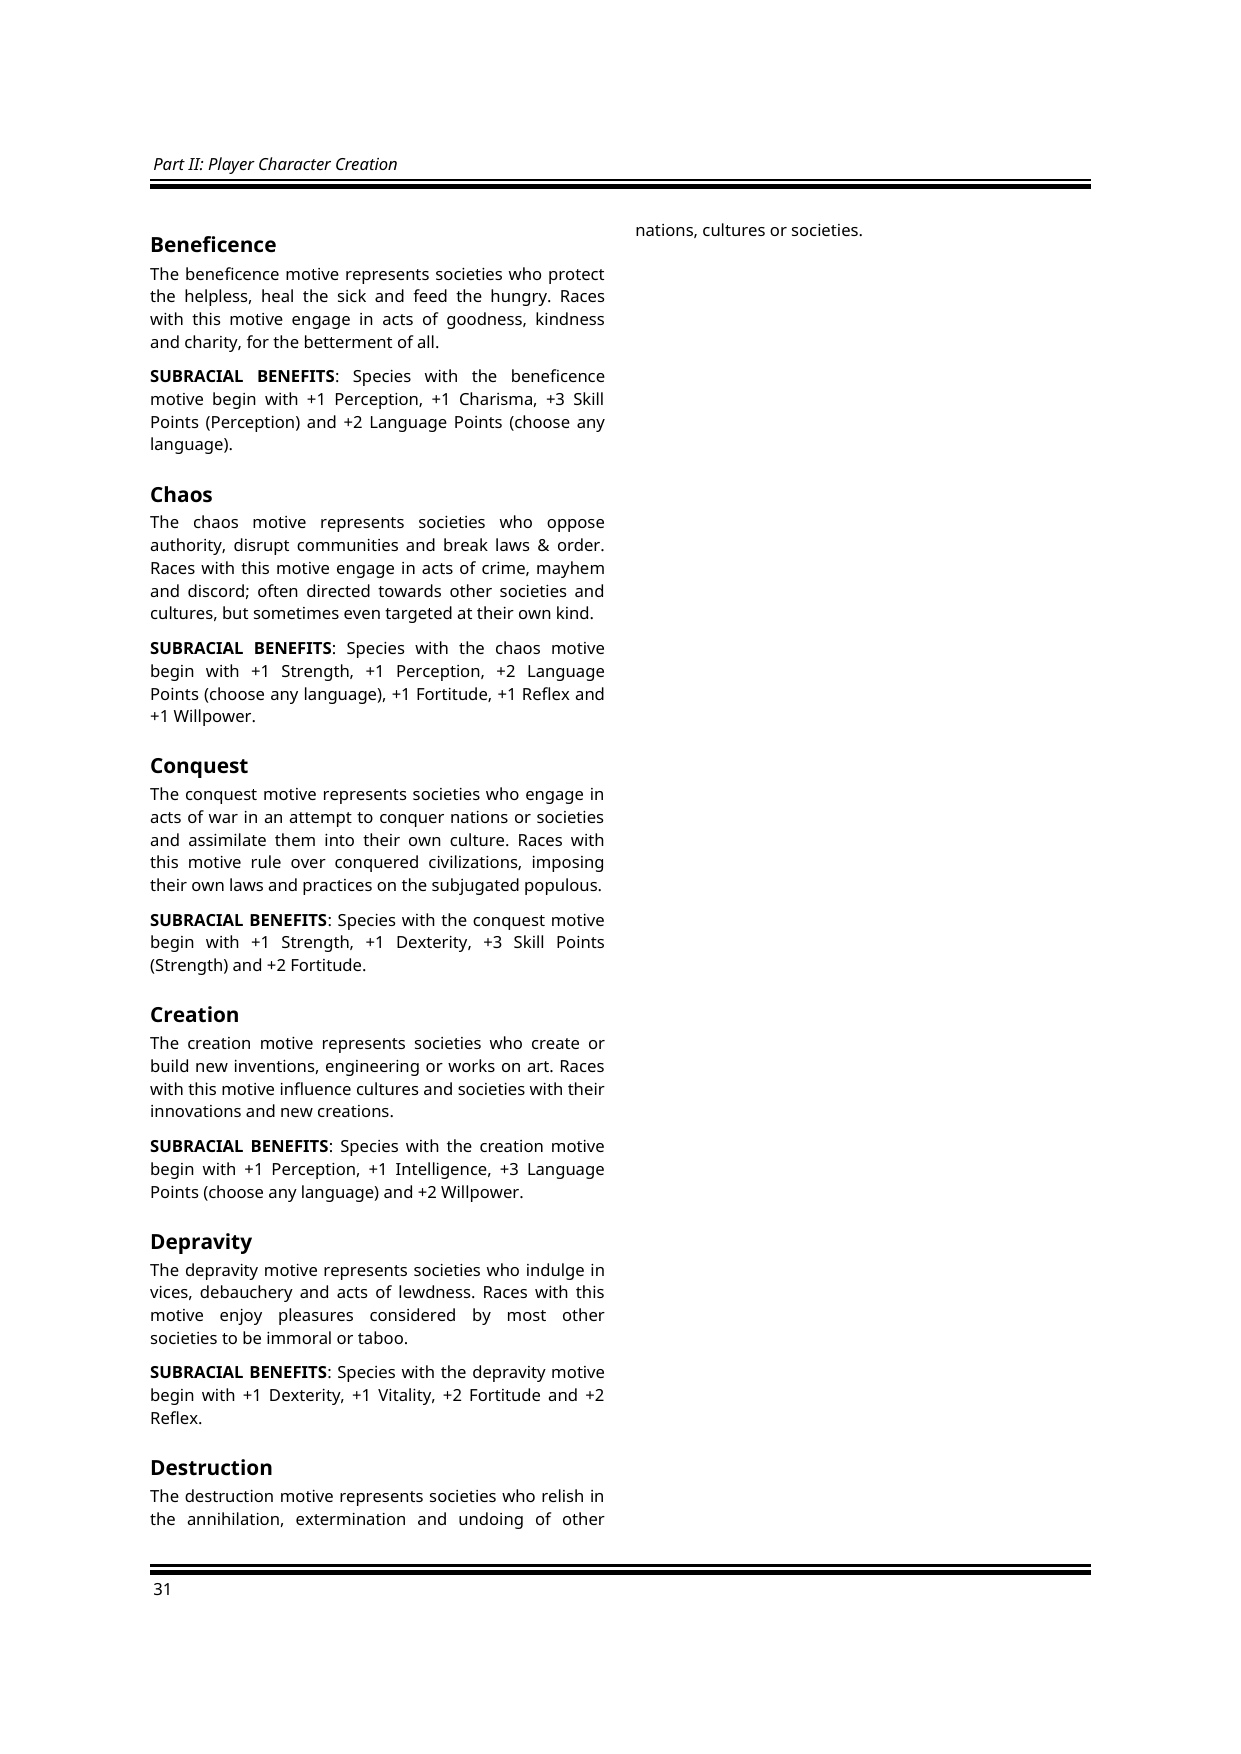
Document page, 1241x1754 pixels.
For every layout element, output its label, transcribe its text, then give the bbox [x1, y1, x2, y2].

text SUBRACIAL BENEFITS: Species with the creation motive begin with +1 Perception, +1 Intelligence, +3 Language Points (choose any language) and +2 Willpower. [150, 1135, 605, 1203]
text The conquest motive represents societies who engage in acts of war in an attempt to conquer nations or societies and assimilate them into their own culture. Races with this motive rule over conquered civilizations, imposing their own laws and practices on the subjugated populous. [150, 783, 605, 896]
text The creation motive represents societies who create or build new inventions, engineering or works on art. Races with this motive influence cultures and societies with their innovations and new creations. [150, 1032, 605, 1123]
text Destruction [150, 1453, 605, 1482]
text The chaos motive represents societies who oppose authority, disrupt communities and break laws & order. Races with this motive engage in acts of crime, mayhem and discord; often directed towards other societies and cultures, but sometimes even targeted at their own kind. [150, 511, 605, 625]
text Conquest [150, 751, 605, 780]
text The destruction motive represents societies who relish in the annihilation, extermination and undoing of other [150, 1485, 605, 1530]
text Beneficence [150, 231, 605, 259]
text nations, cultures or societies. [635, 219, 1091, 241]
text The depravity motive represents societies who indulge in vices, debauchery and acts of lewdness. Races with this motive enjoy pleasures considered by most other societies to be immoral or taboo. [150, 1258, 605, 1349]
text The beneficence motive represents societies who protect the helpless, heal the sick and feed the hungry. Races with this motive engage in acts of goodness, kindness and charity, for the betterment of all. [150, 262, 605, 353]
text Creation [150, 1001, 605, 1029]
text SUBRACIAL BENEFITS: Species with the conquest motive begin with +1 Strength, +1 Dexterity, +3 Skill Points (Strength) and +2 Fortitude. [150, 908, 605, 977]
text SUBRACIAL BENEFITS: Species with the beneficence motive begin with +1 Perception, +1 Charisma, +3 Skill Points (Perception) and +2 Language Points (choose any language). [150, 365, 605, 456]
text Depravity [150, 1227, 605, 1255]
text Chaos [150, 480, 605, 508]
text SUBRACIAL BENEFITS: Species with the chaos motive begin with +1 Strength, +1 Perception, +2 Language Points (choose any language), +1 Fortitude, +1 Reflex and +1 Willpower. [150, 637, 605, 727]
text SUBRACIAL BENEFITS: Species with the depravity motive begin with +1 Dexterity, +1 Vitality, +2 Fortitude and +2 Reflex. [150, 1361, 605, 1429]
